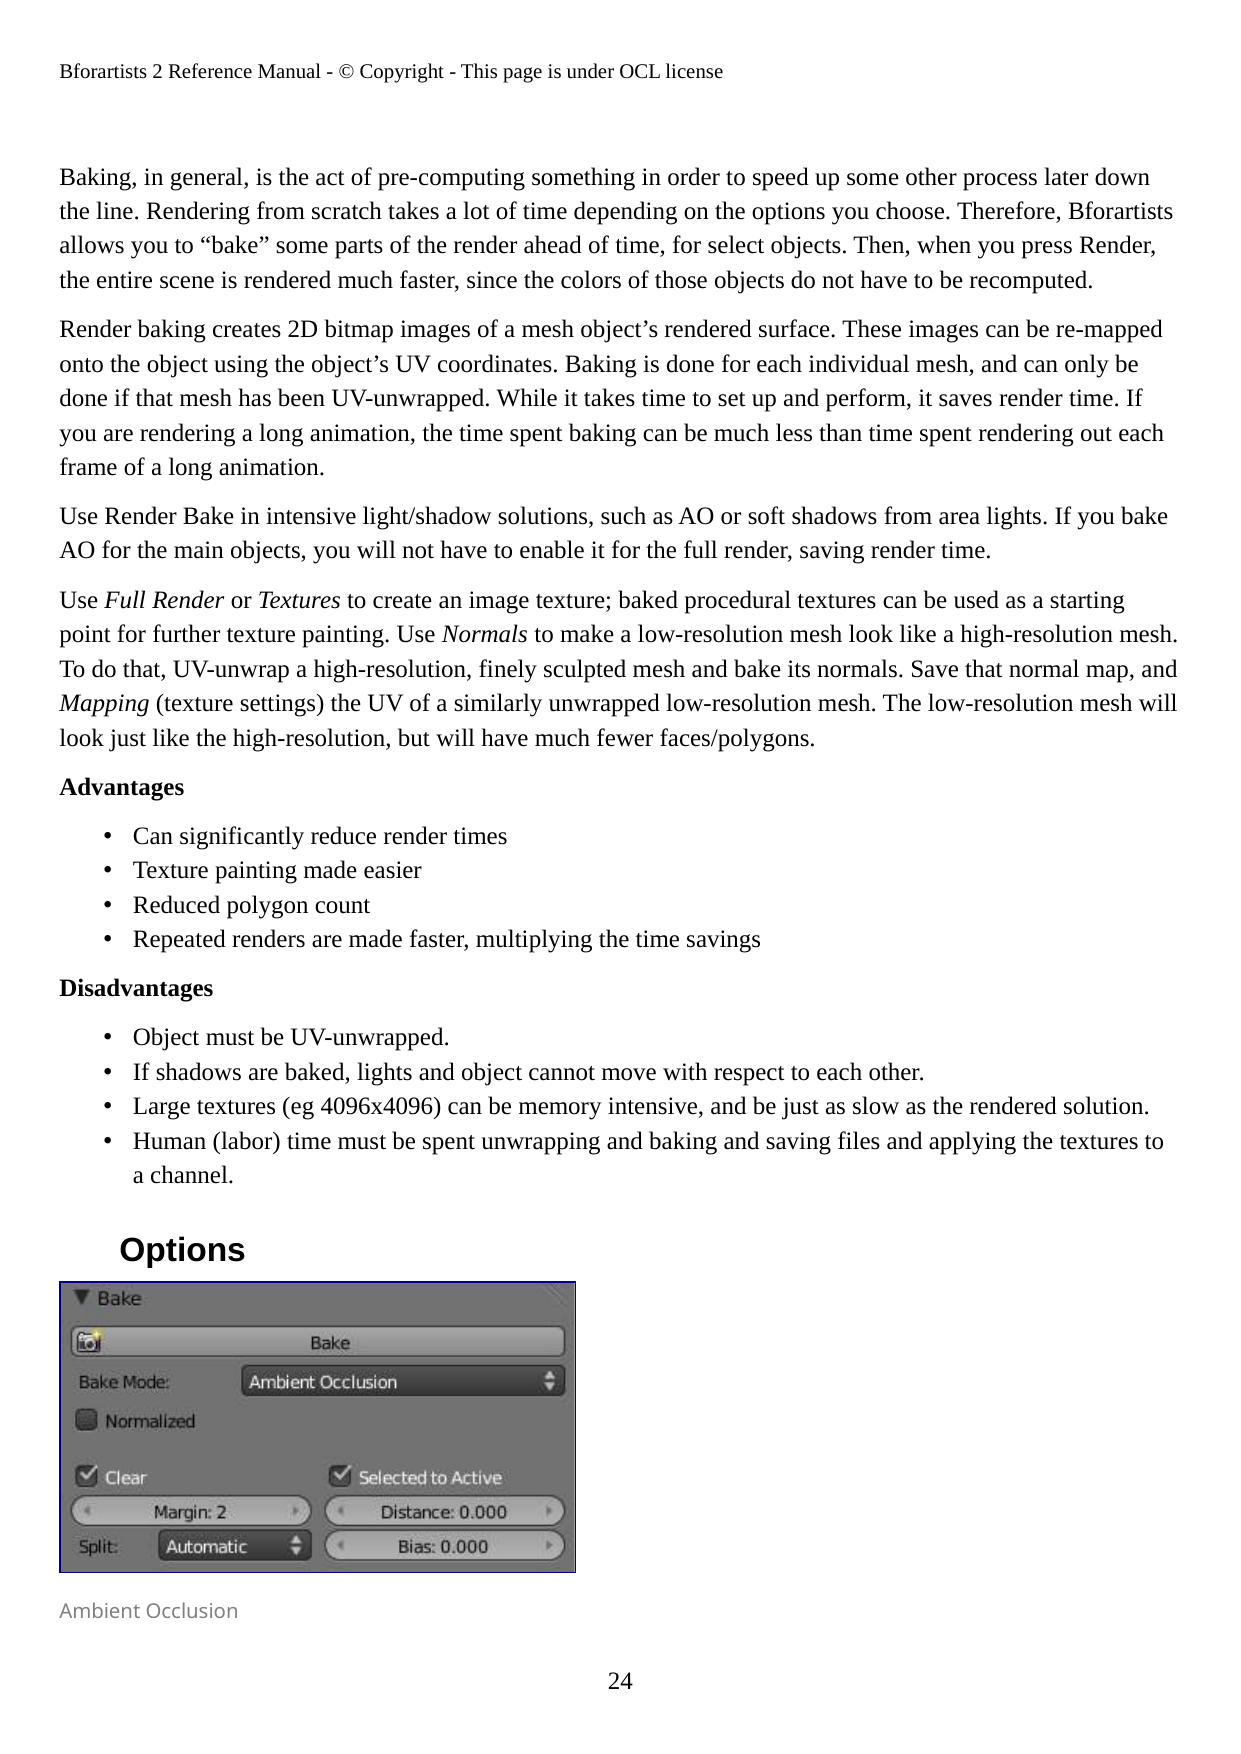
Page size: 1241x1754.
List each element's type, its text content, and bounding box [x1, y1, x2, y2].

text Render baking creates 2D bitmap images of a mesh object’s rendered surface. These images can be re-mapped onto the object using the object’s UV coordinates. Baking is done for each individual mesh, and can only be done if that mesh has been UV-unwrapped. While it takes time to set up and perform, it saves render time. If you are rendering a long animation, the time spent baking can be much less than time spent rendering out each frame of a long animation. [59, 314, 1181, 481]
text Ambient Occlusion [59, 1594, 1181, 1625]
list Reduced polygon count [103, 890, 1181, 918]
list Large textures (eg 4096x4096) can be memory intensive, and be just as slow as the rendered solution. [103, 1091, 1181, 1120]
subtitle Options [59, 1230, 1181, 1269]
list Object must be UV-unwrapped. [103, 1022, 1181, 1051]
text Baking, in general, is the act of pre-computing something in order to speed up some other process later down the line. Rendering from scratch takes a lot of time depending on the options you choose. Therefore, Bforartists allows you to “bake” some parts of the render ahead of time, for select objects. Then, when you press Render, the entire scene is rendered much faster, since the colors of those objects do not have to be recomputed. [59, 162, 1181, 294]
list Texture painting made easier [103, 855, 1181, 884]
text Use Full Render or Textures to create an image texture; baked procedural textures can be used as a starting point for further texture painting. Use Normals to make a low-resolution mesh look like a high-resolution mesh. To do that, UV-unwrap a high-resolution, finely sculpted mesh and bake its normals. Save that normal map, and Mapping (texture settings) the UV of a similarly unwrapped low-resolution mesh. The low-resolution mesh will look just like the high-resolution, but will have much fewer faces/polygons. [59, 585, 1181, 751]
text Use Render Bake in intensive light/shadow solutions, such as AO or soft shadows from area lights. If you bake AO for the main objects, you will not have to enable it for the full render, saving render time. [59, 501, 1181, 564]
list If shadows are baked, lights and object cannot move with respect to each other. [103, 1057, 1181, 1086]
list Human (labor) time must be spent unwrapping and baking and saving files and applying the textures to a channel. [103, 1126, 1181, 1189]
text Disadvantages [59, 973, 1181, 1002]
list Repeated renders are made faster, multiplying the time savings [103, 924, 1181, 953]
list Can significantly reduce render times [103, 821, 1181, 849]
picture [61, 1283, 575, 1572]
text Advantages [59, 772, 1181, 800]
